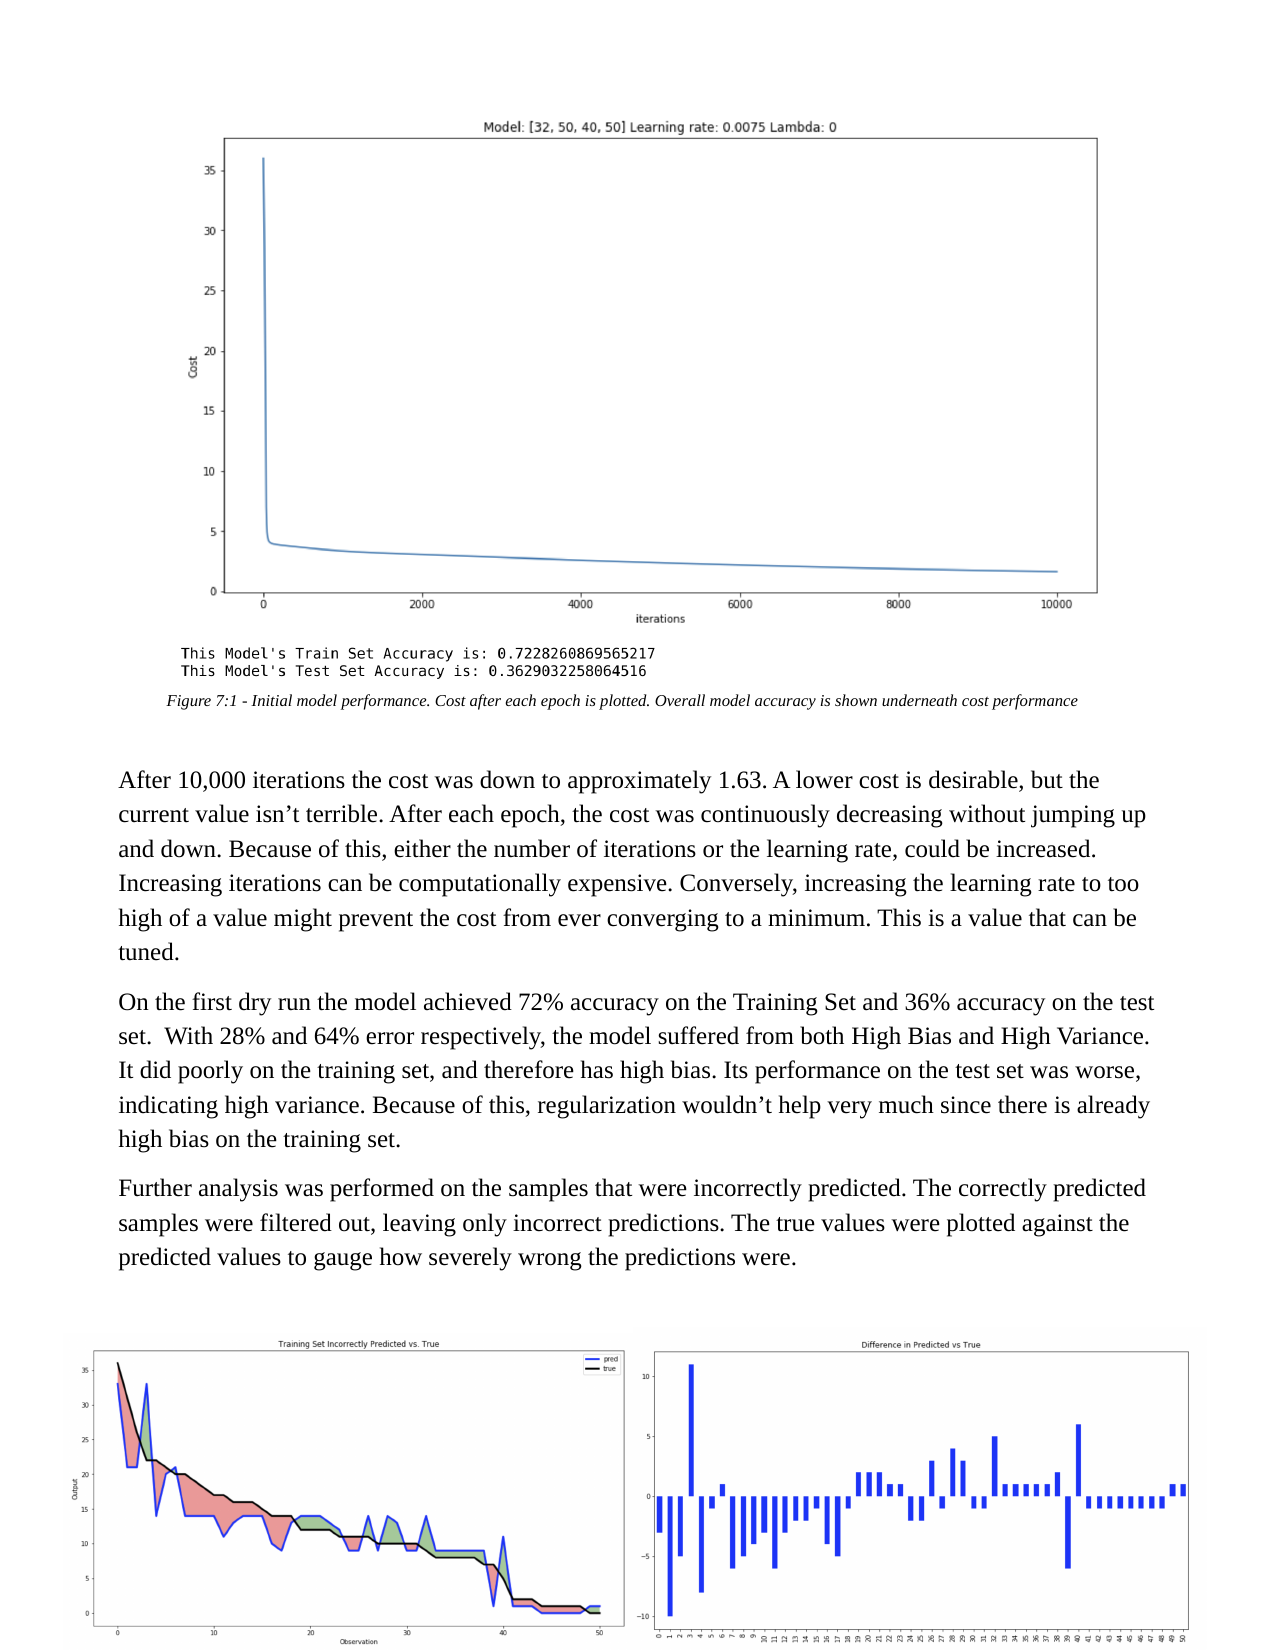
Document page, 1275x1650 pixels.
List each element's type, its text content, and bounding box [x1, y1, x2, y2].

text Figure 7:1 - Initial model performance. Cost after each epoch is plotted. Overall model accuracy is shown underneath cost performance [166, 692, 1148, 710]
text On the first dry run the model achieved 72% accuracy on the Training Set and 36% accuracy on the test set. With 28% and 64% error respectively, the model suffered from both High Bias and High Variance. It did poorly on the training set, and therefore has high bias. Its performance on the test set was worse, indicating high variance. Because of this, regularization wouldn’t help very much since there is already high bias on the training set. [118, 987, 1157, 1153]
text Further analysis was performed on the samples that were incorrectly predicted. The correctly predicted samples were filtered out, leaving only incorrect predictions. The true values were plotted against the predicted values to gauge how severely wrong the predictions were. [118, 1173, 1157, 1271]
picture [166, 102, 1148, 692]
text After 10,000 iterations the cost was down to approximately 1.63. A lower cost is desirable, but the current value isn’t terrible. After each epoch, the cost was continuously decreasing without jumping up and down. Because of this, either the number of iterations or the learning rate, could be increased. Increasing iterations can be computationally expensive. Conversely, increasing the learning rate to too high of a value might prevent the cost from ever converging to a minimum. This is a value that can be tuned. [118, 765, 1157, 966]
picture [62, 1327, 1207, 1650]
